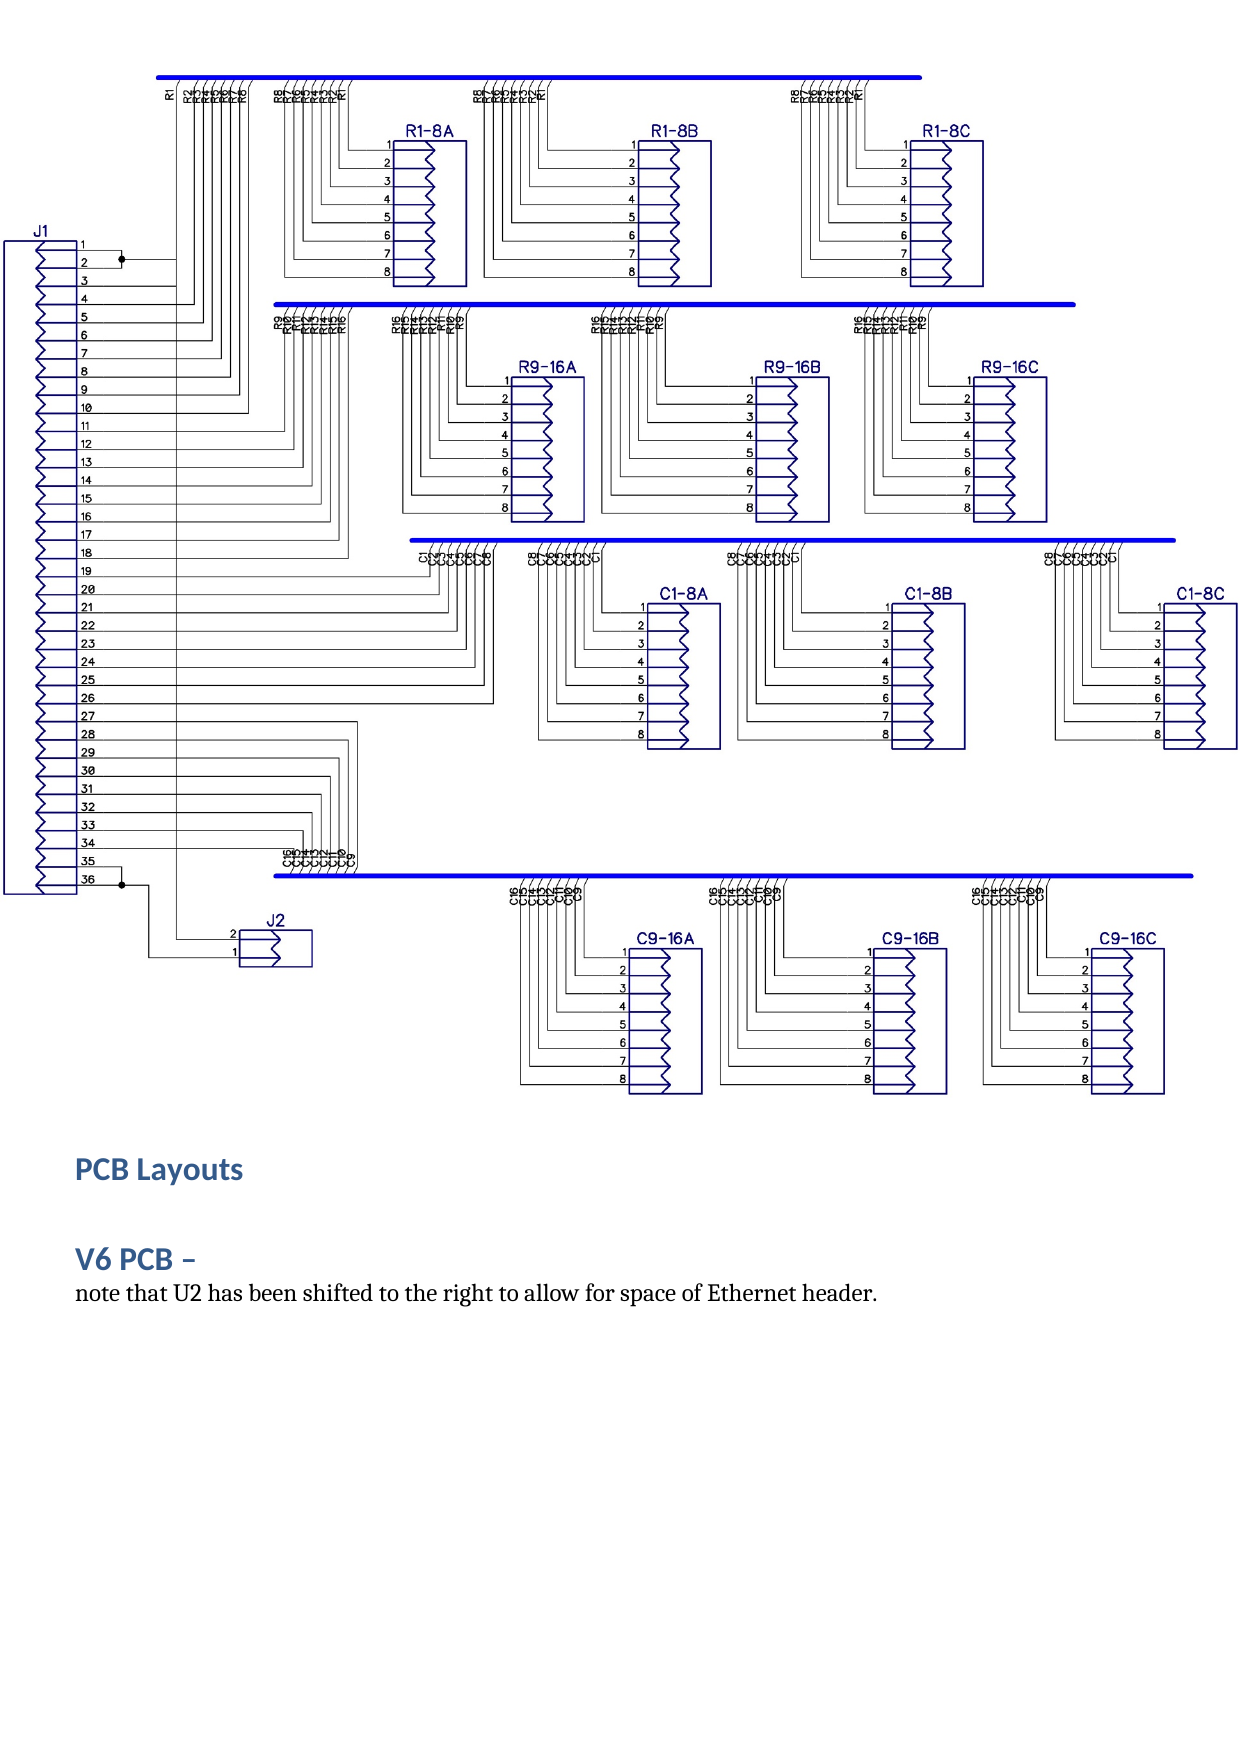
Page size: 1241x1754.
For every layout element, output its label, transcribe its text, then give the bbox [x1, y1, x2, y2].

subtitle V6 PCB – [75, 1238, 1165, 1279]
subtitle PCB Layouts [75, 1098, 1165, 1188]
text note that U2 has been shifted to the right to allow for space of Ethernet header. [75, 1279, 1165, 1308]
picture [0, 75, 1241, 1098]
